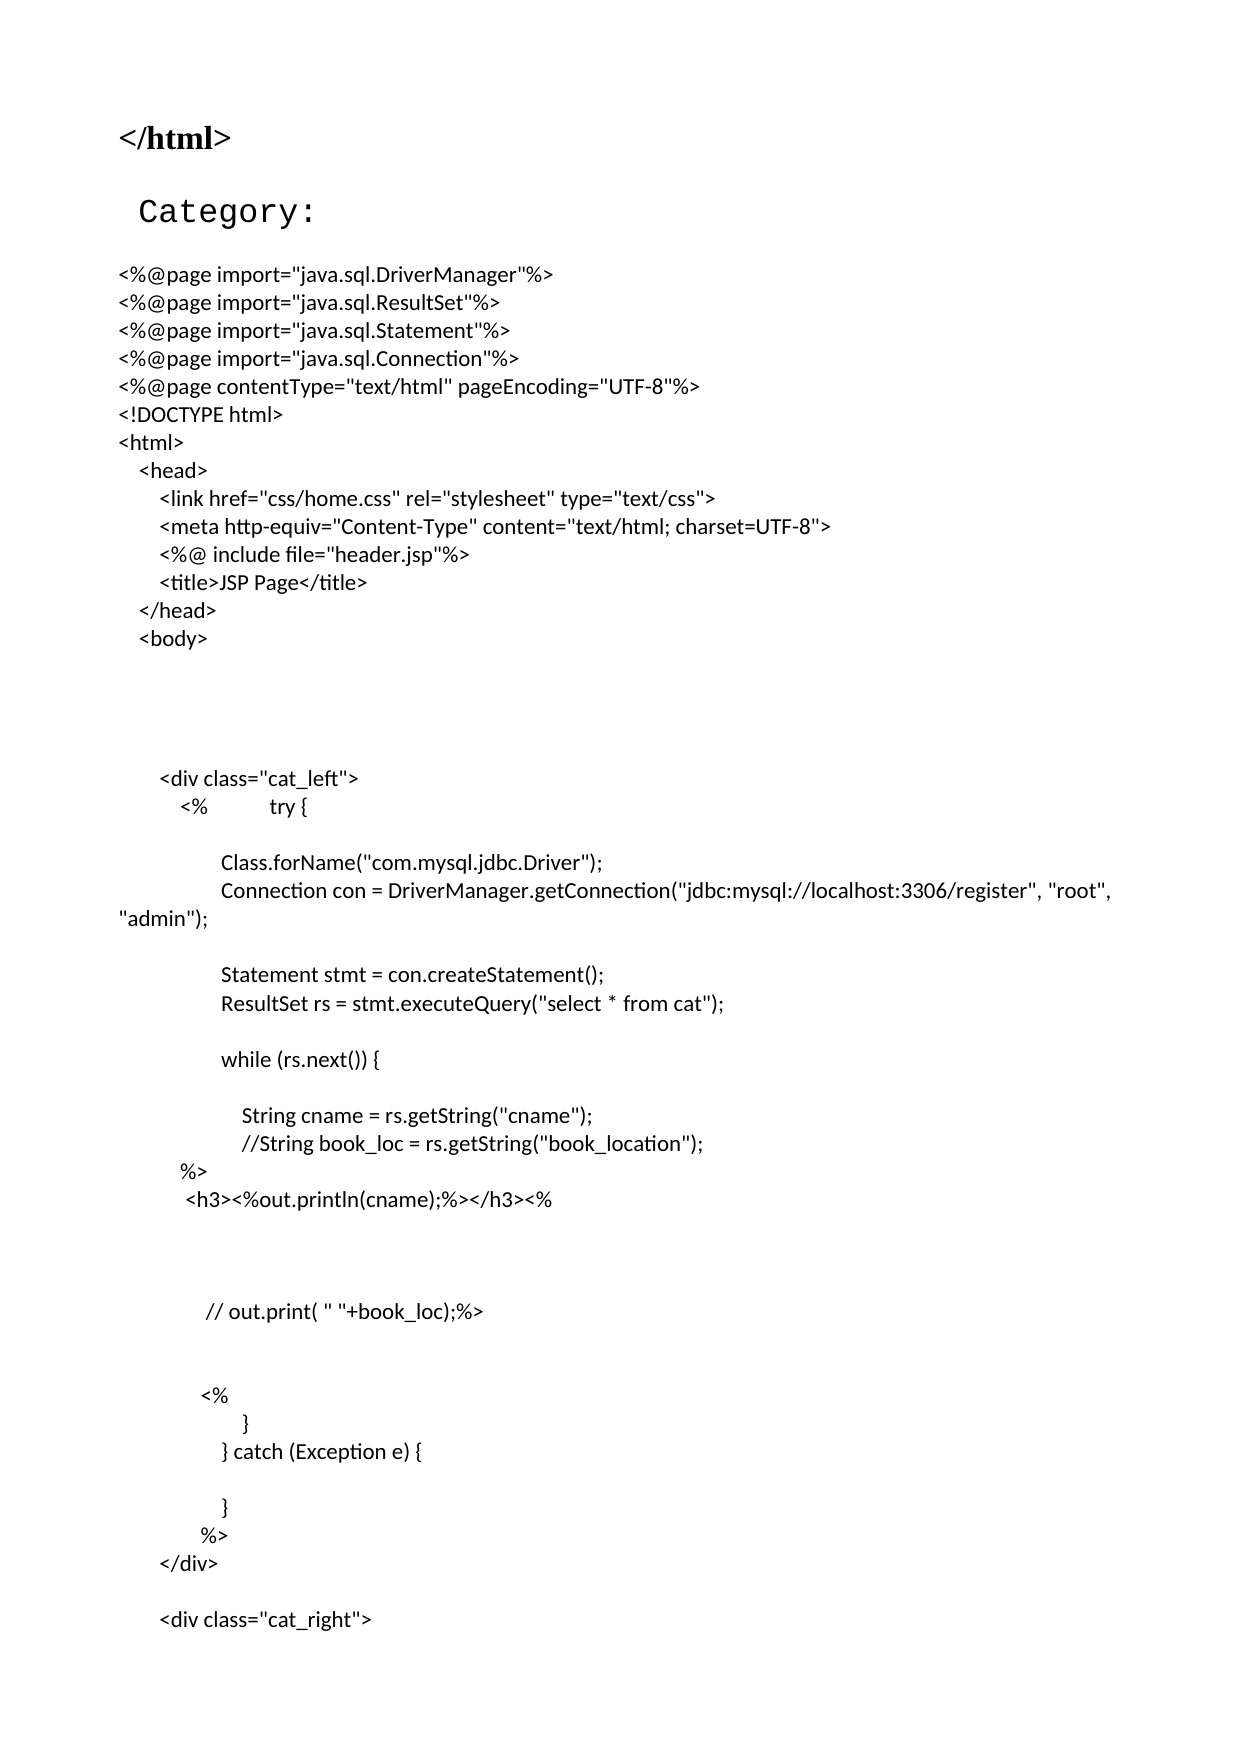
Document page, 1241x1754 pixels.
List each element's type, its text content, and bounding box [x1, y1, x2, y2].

text <%@page import="java.sql.DriverManager"%> [118, 260, 1122, 288]
text <%@page contentType="text/html" pageEncoding="UTF-8"%> [118, 372, 1122, 400]
text <%@page import="java.sql.Statement"%> [118, 316, 1122, 344]
text } [118, 1493, 1122, 1521]
text Class.forName("com.mysql.jdbc.Driver"); [118, 848, 1122, 877]
text Connection con = DriverManager.getConnection("jdbc:mysql://localhost:3306/register", "root", "admin"); [118, 877, 1122, 933]
text <head> [118, 456, 1122, 484]
text Category: [118, 194, 1122, 232]
text ResultSet rs = stmt.executeQuery("select * from cat"); [118, 989, 1122, 1017]
text } catch (Exception e) { [118, 1437, 1122, 1465]
text <% [118, 1381, 1122, 1409]
text while (rs.next()) { [118, 1045, 1122, 1073]
text <%@page import="java.sql.Connection"%> [118, 344, 1122, 372]
text <body> [118, 624, 1122, 652]
text </div> [118, 1549, 1122, 1577]
text <link href="css/home.css" rel="stylesheet" type="text/css"> [118, 484, 1122, 512]
text <div class="cat_left"> [118, 764, 1122, 792]
text <h3><%out.println(cname);%></h3><% [118, 1185, 1122, 1213]
text <div class="cat_right"> [118, 1605, 1122, 1633]
text } [118, 1409, 1122, 1437]
text <meta http-equiv="Content-Type" content="text/html; charset=UTF-8"> [118, 512, 1122, 540]
text <title>JSP Page</title> [118, 568, 1122, 596]
text %> [118, 1157, 1122, 1185]
text //String book_loc = rs.getString("book_location"); [118, 1129, 1122, 1157]
text <% try { [118, 792, 1122, 821]
text %> [118, 1521, 1122, 1549]
text // out.print( " "+book_loc);%> [118, 1297, 1122, 1325]
text String cname = rs.getString("cname"); [118, 1101, 1122, 1129]
text </head> [118, 596, 1122, 624]
text <html> [118, 428, 1122, 456]
text <%@page import="java.sql.ResultSet"%> [118, 288, 1122, 316]
text Statement stmt = con.createStatement(); [118, 961, 1122, 989]
text <%@ include file="header.jsp"%> [118, 540, 1122, 568]
text </html> [118, 118, 1122, 156]
text <!DOCTYPE html> [118, 400, 1122, 428]
